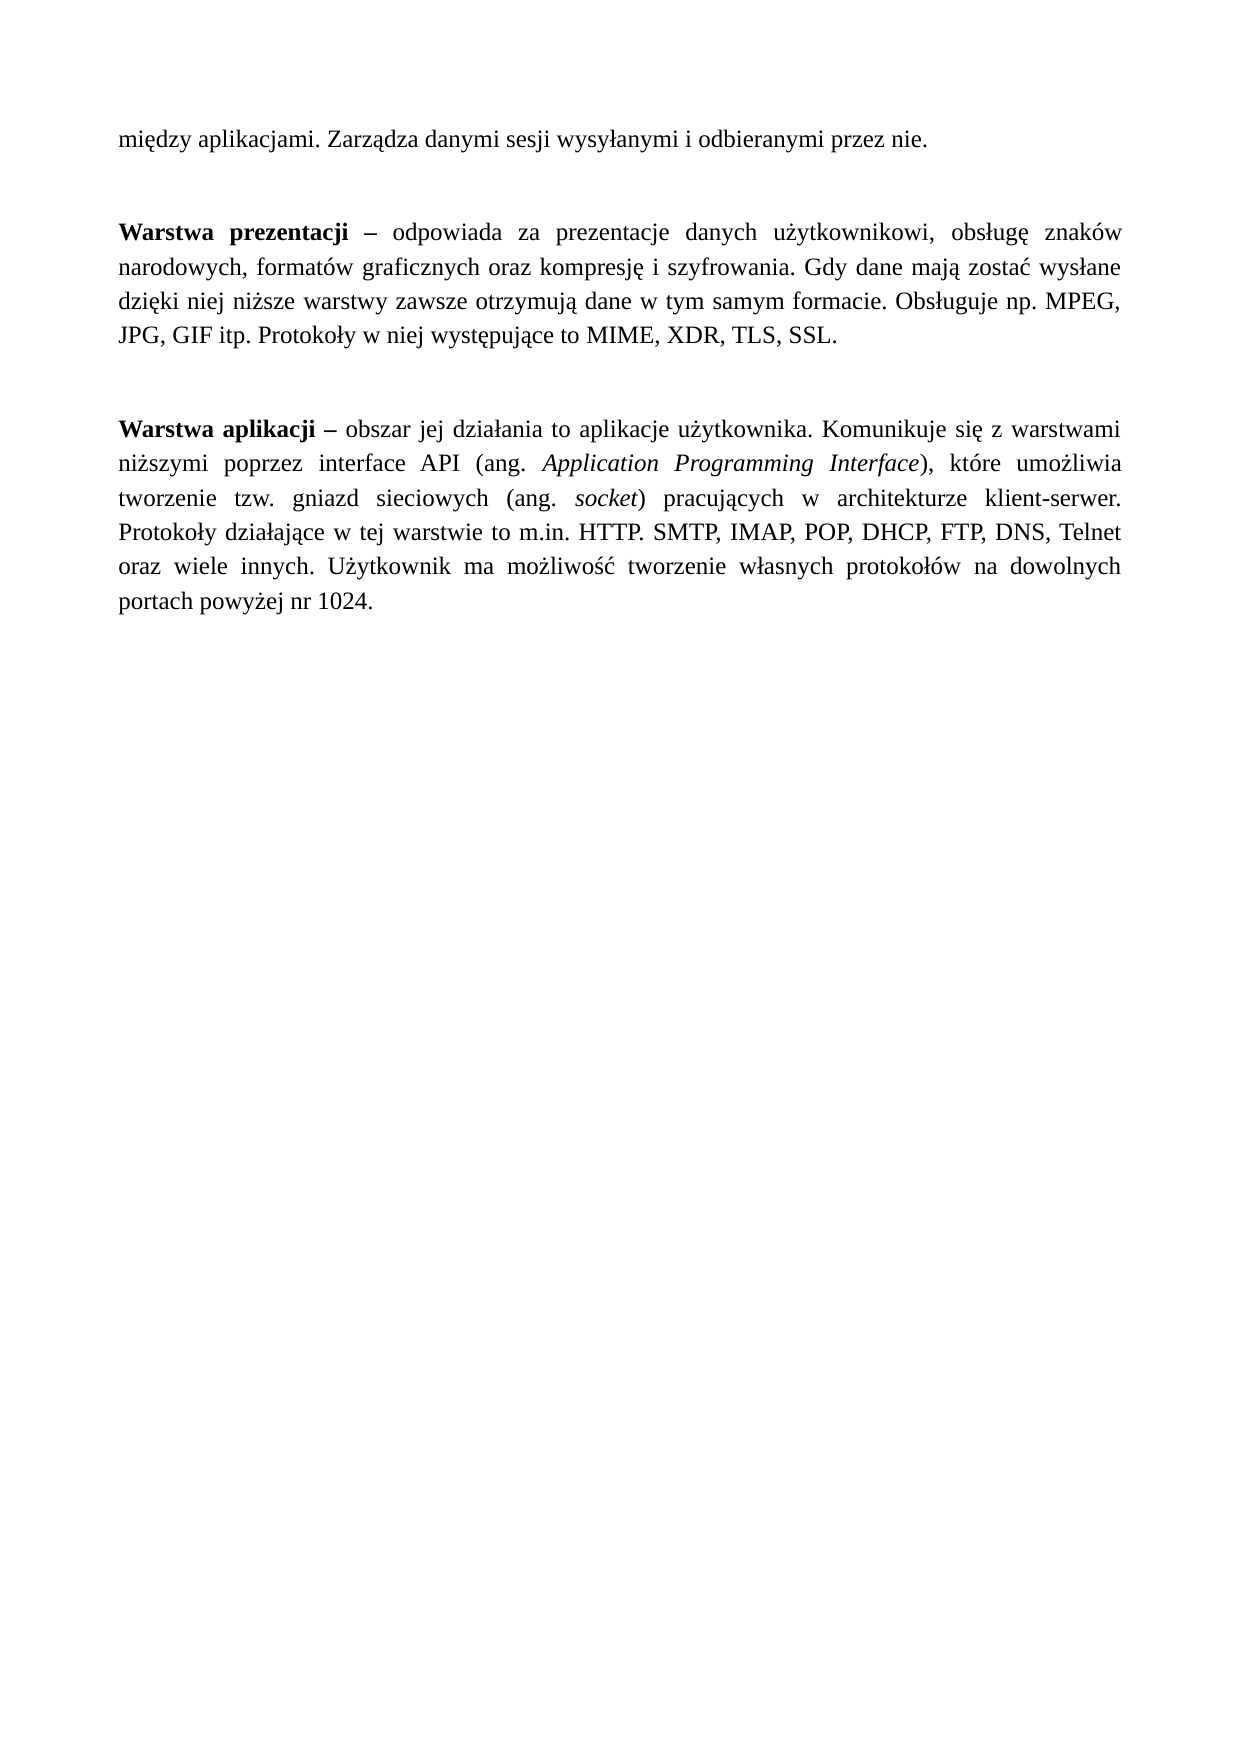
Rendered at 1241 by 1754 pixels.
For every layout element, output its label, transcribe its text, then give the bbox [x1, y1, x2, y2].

text Warstwa aplikacji – obszar jej działania to aplikacje użytkownika. Komunikuje się z warstwami niższymi poprzez interface API (ang. Application Programming Interface), które umożliwia tworzenie tzw. gniazd sieciowych (ang. socket) pracujących w architekturze klient-serwer. Protokoły działające w tej warstwie to m.in. HTTP. SMTP, IMAP, POP, DHCP, FTP, DNS, Telnet oraz wiele innych. Użytkownik ma możliwość tworzenie własnych protokołów na dowolnych portach powyżej nr 1024. [118, 408, 1122, 614]
text Warstwa prezentacji – odpowiada za prezentacje danych użytkownikowi, obsługę znaków narodowych, formatów graficznych oraz kompresję i szyfrowania. Gdy dane mają zostać wysłane dzięki niej niższe warstwy zawsze otrzymują dane w tym samym formacie. Obsługuje np. MPEG, JPG, GIF itp. Protokoły w niej występujące to MIME, XDR, TLS, SSL. [118, 212, 1122, 349]
text między aplikacjami. Zarządza danymi sesji wysyłanymi i odbieranymi przez nie. [118, 118, 1122, 152]
